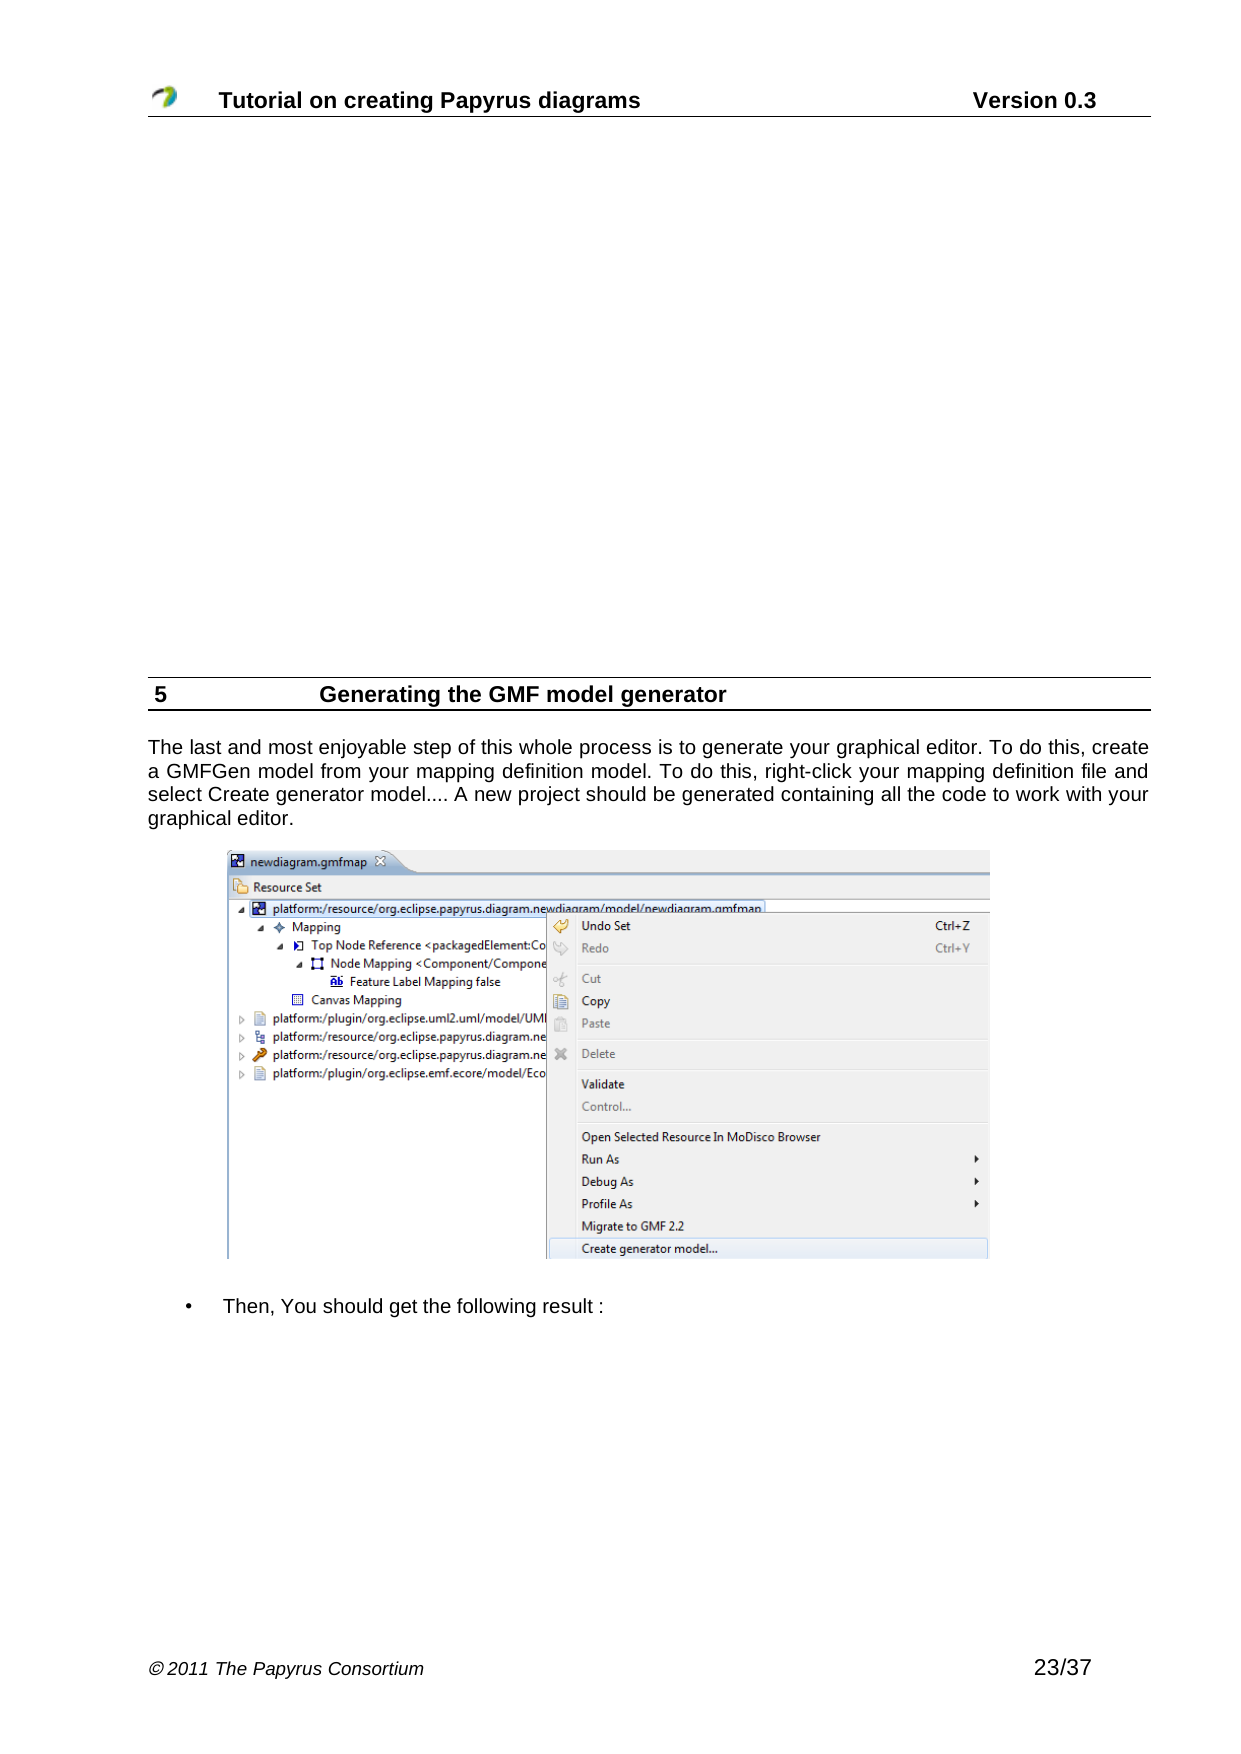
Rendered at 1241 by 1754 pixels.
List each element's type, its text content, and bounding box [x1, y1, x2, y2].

text The last and most enjoyable step of this whole process is to generate your graphical editor. To do this, create a GMFGen model from your mapping definition model. To do this, right-click your mapping definition file and select Create generator model.... A new project should be generated containing all the code to work with your graphical editor. [148, 736, 1151, 830]
list Then, You should get the following result : [185, 1294, 1151, 1318]
subtitle Generating the GMF model generator [148, 678, 1151, 709]
picture [152, 84, 177, 110]
